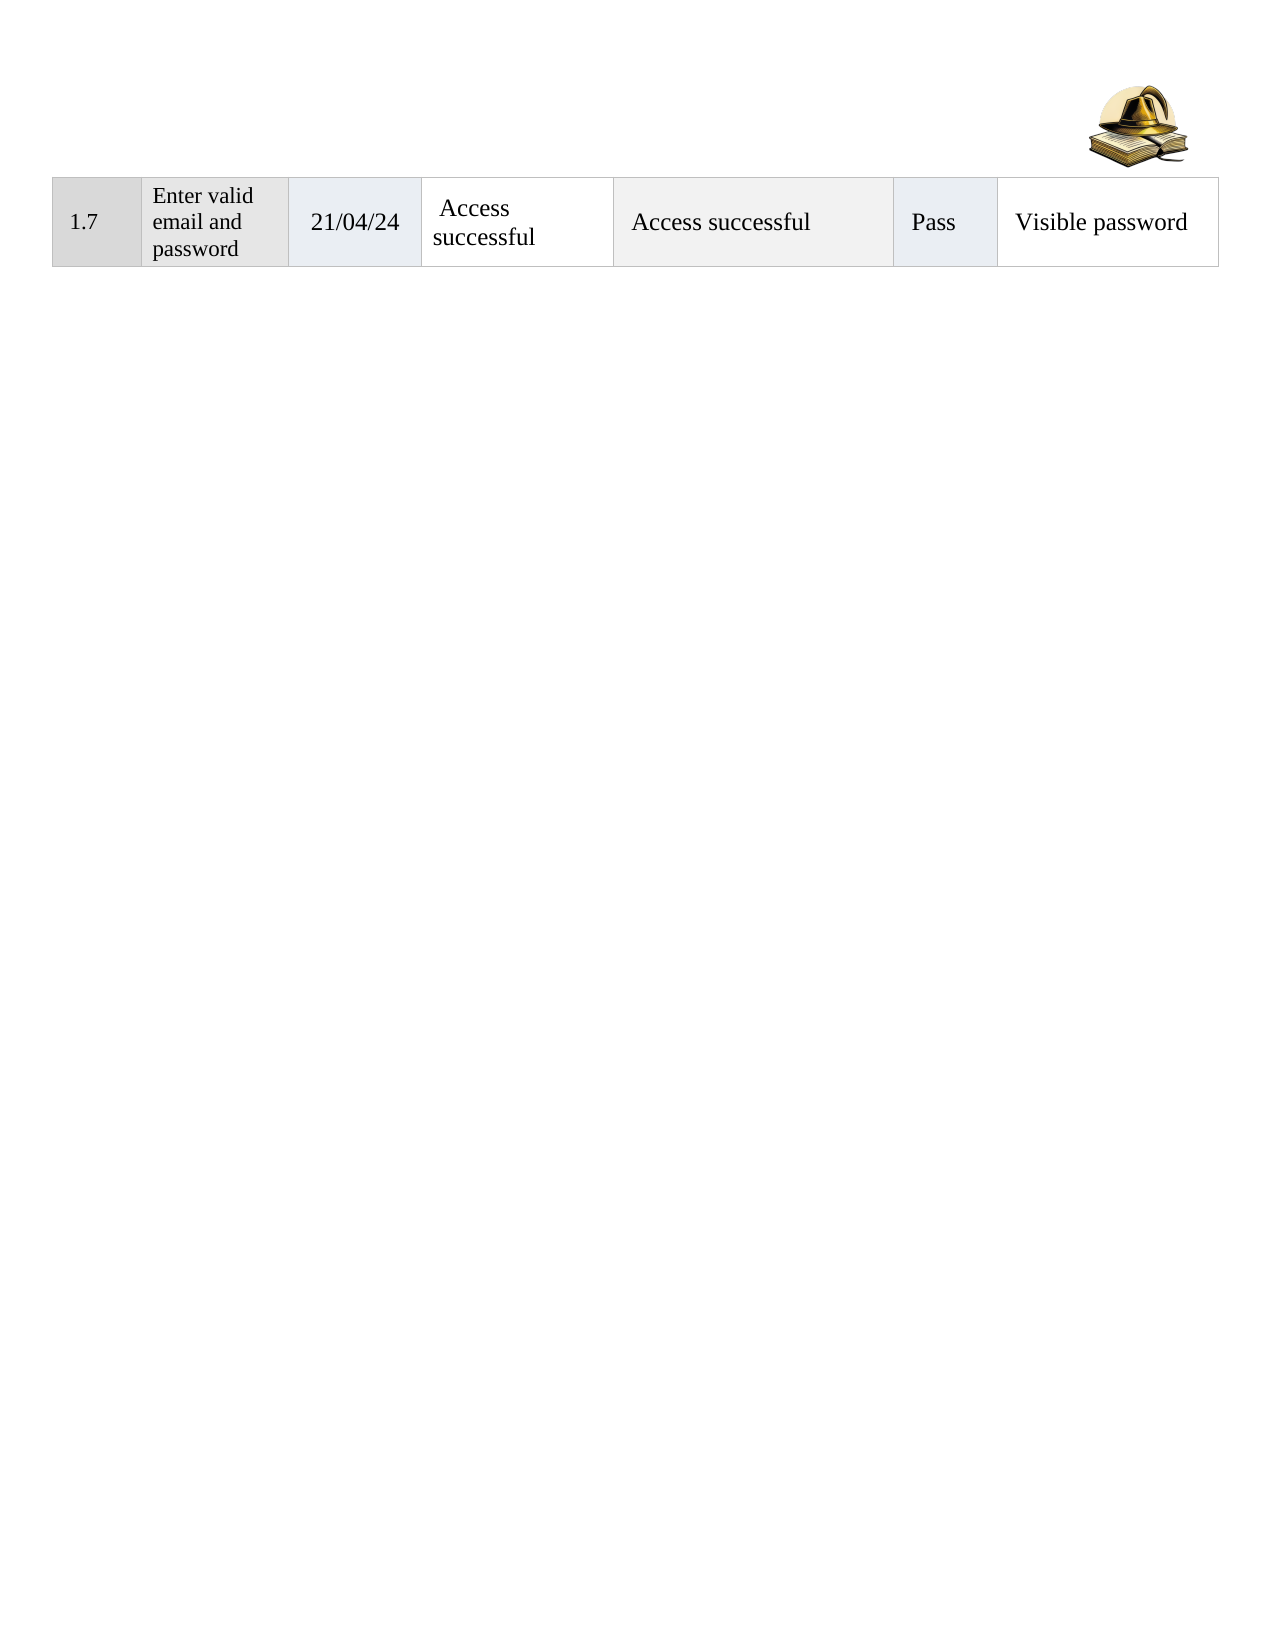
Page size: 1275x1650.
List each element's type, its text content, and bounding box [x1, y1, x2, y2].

table_cell Access successful [614, 178, 893, 266]
table_cell Pass [894, 178, 997, 266]
table_cell 21/04/24 [289, 178, 421, 266]
table_cell 1.7 [53, 178, 141, 266]
table_cell Visible password [998, 178, 1218, 266]
table_cell Access successful [422, 178, 613, 266]
table_cell Enter valid email and password [142, 178, 288, 266]
